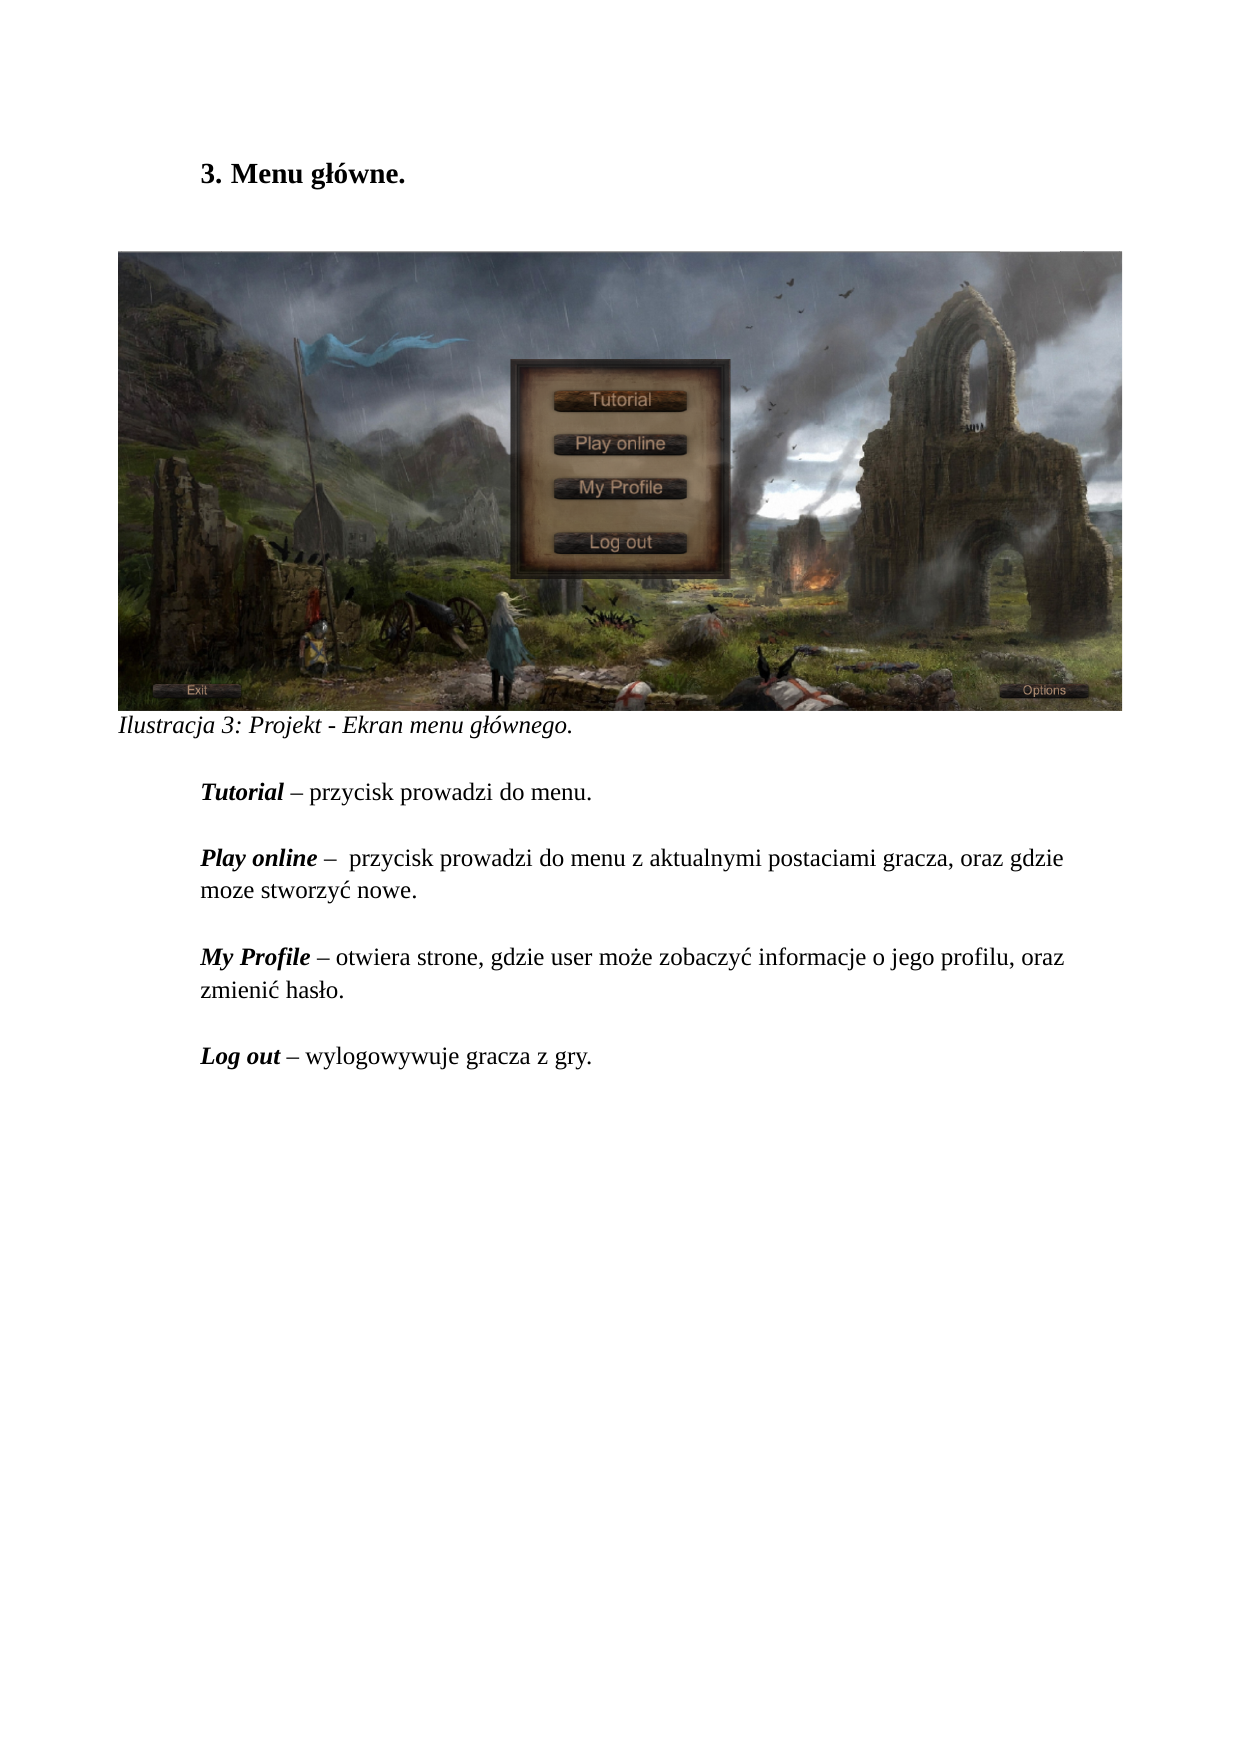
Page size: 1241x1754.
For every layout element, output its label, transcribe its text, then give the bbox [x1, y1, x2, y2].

text My Profile – otwiera strone, gdzie user może zobaczyć informacje o jego profilu, oraz zmienić hasło. [118, 942, 1122, 1003]
picture [118, 251, 1123, 711]
list Menu główne. [193, 157, 1122, 190]
text Ilustracja 3: Projekt - Ekran menu głównego. [118, 711, 1122, 739]
text Tutorial – przycisk prowadzi do menu. [118, 777, 1122, 805]
text Play online – przycisk prowadzi do menu z aktualnymi postaciami gracza, oraz gdzie moze stworzyć nowe. [118, 809, 1122, 904]
text Log out – wylogowywuje gracza z gry. [118, 1041, 1122, 1069]
